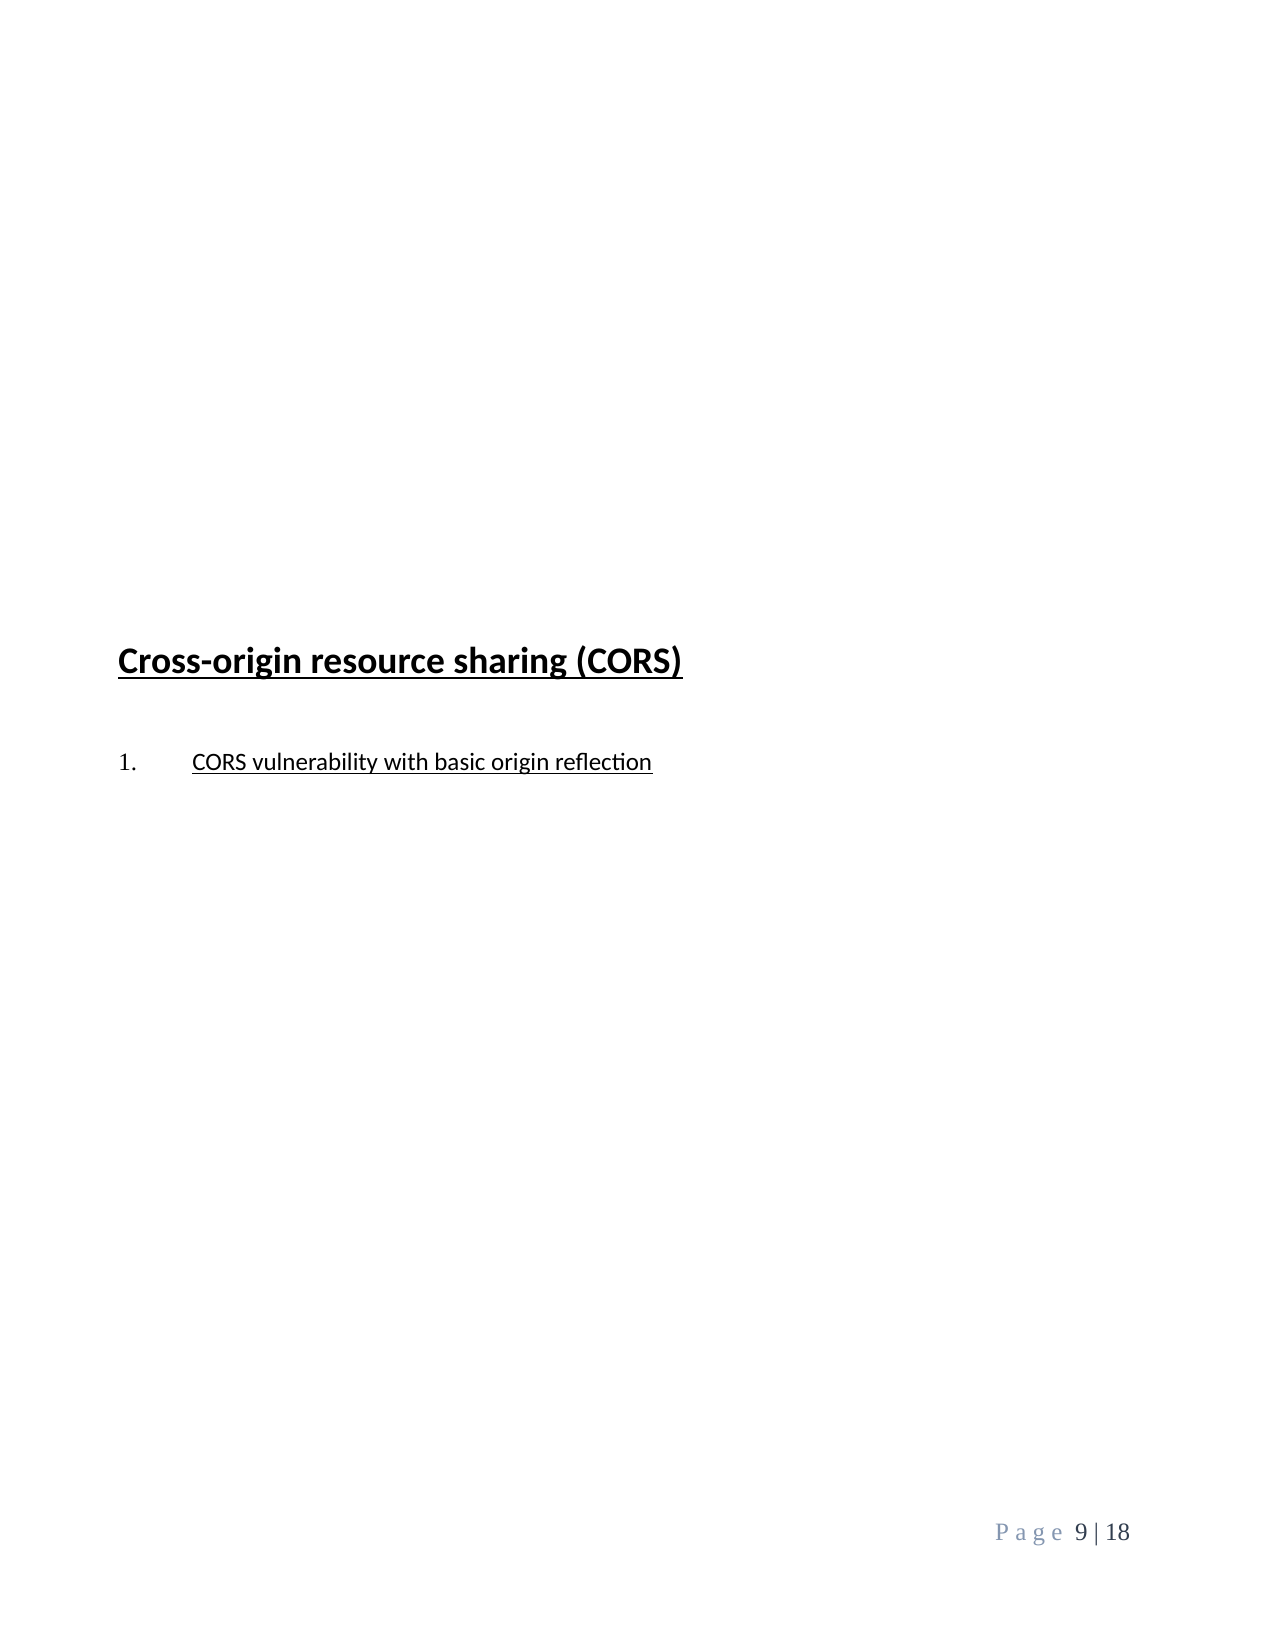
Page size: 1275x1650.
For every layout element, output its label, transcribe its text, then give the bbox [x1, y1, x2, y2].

subtitle Cross-origin resource sharing (CORS) [118, 637, 1144, 683]
list CORS vulnerability with basic origin reflection [118, 743, 1144, 777]
